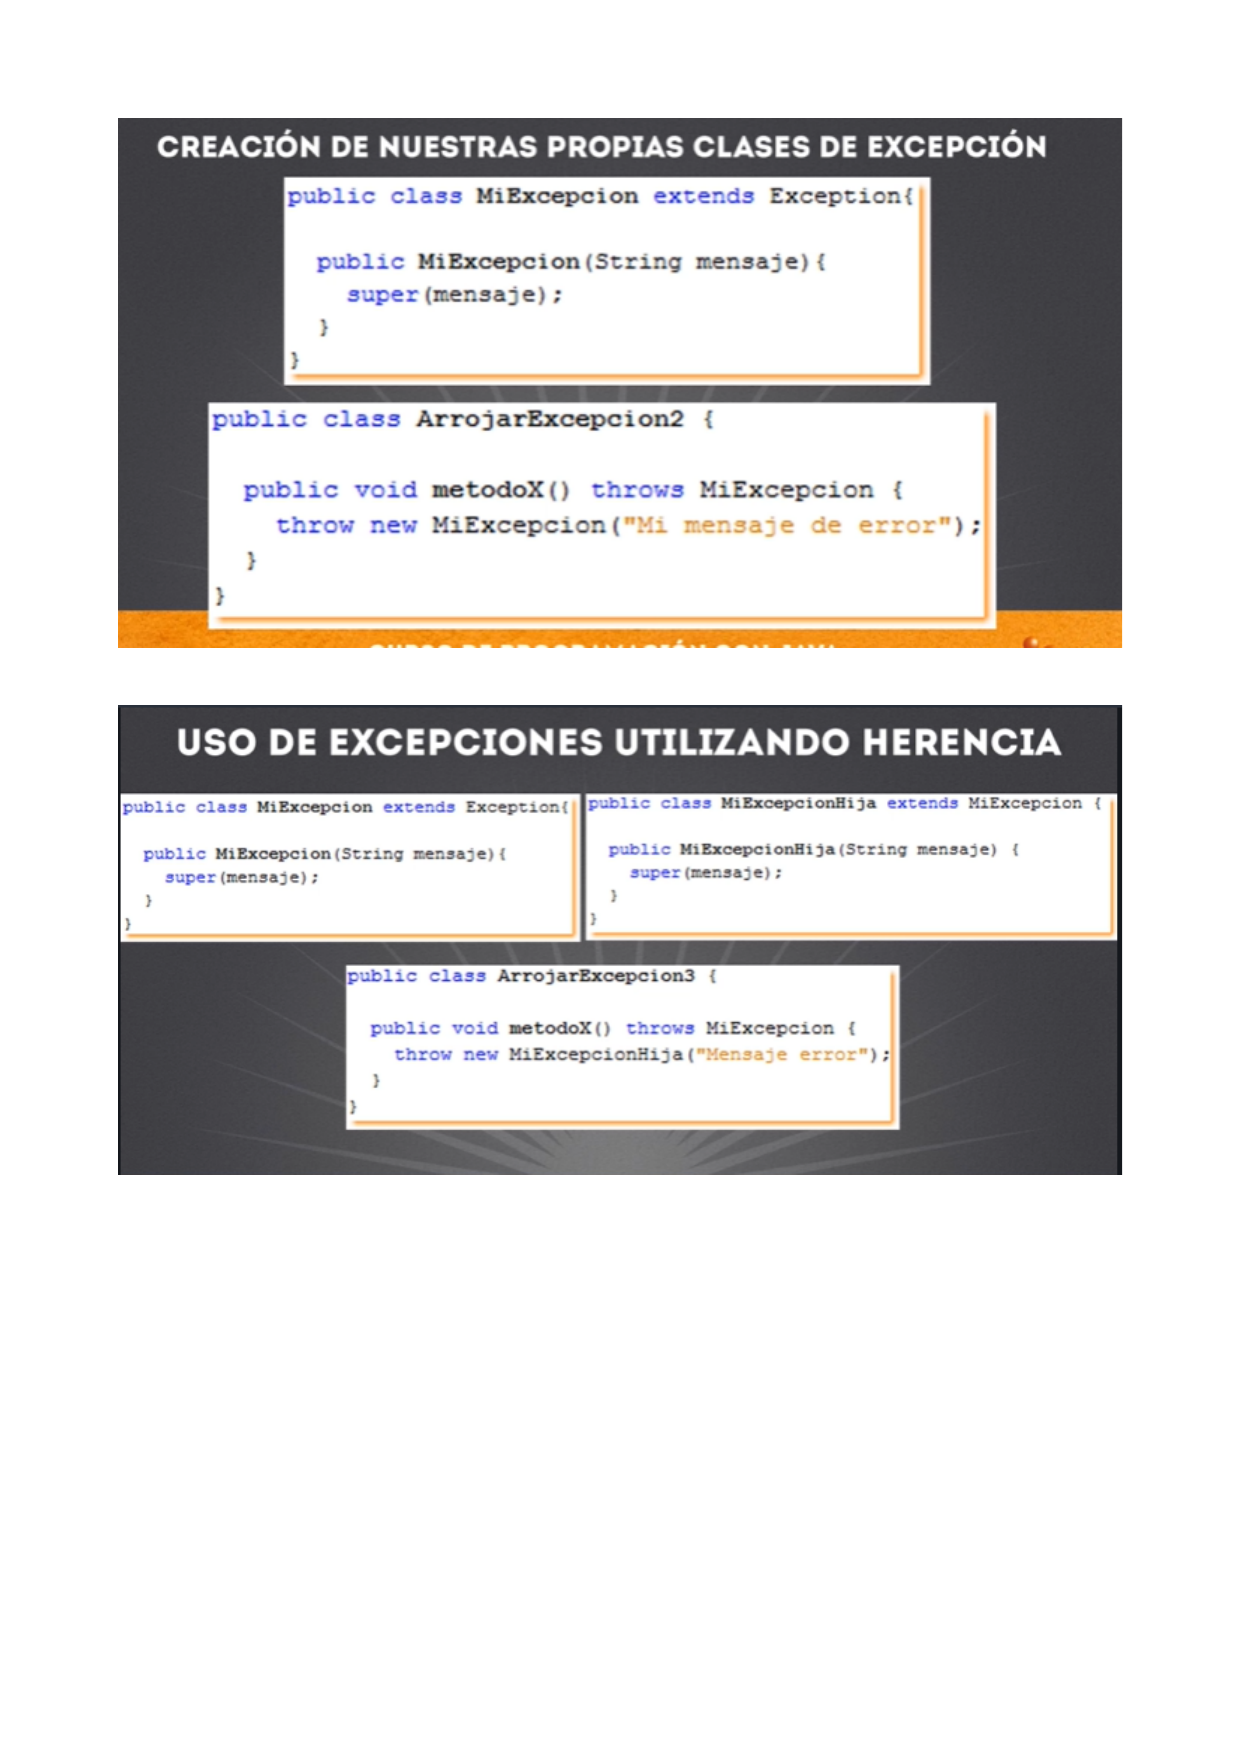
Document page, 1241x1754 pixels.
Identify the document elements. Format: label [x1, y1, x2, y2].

picture [118, 705, 1123, 1175]
picture [118, 118, 1123, 648]
